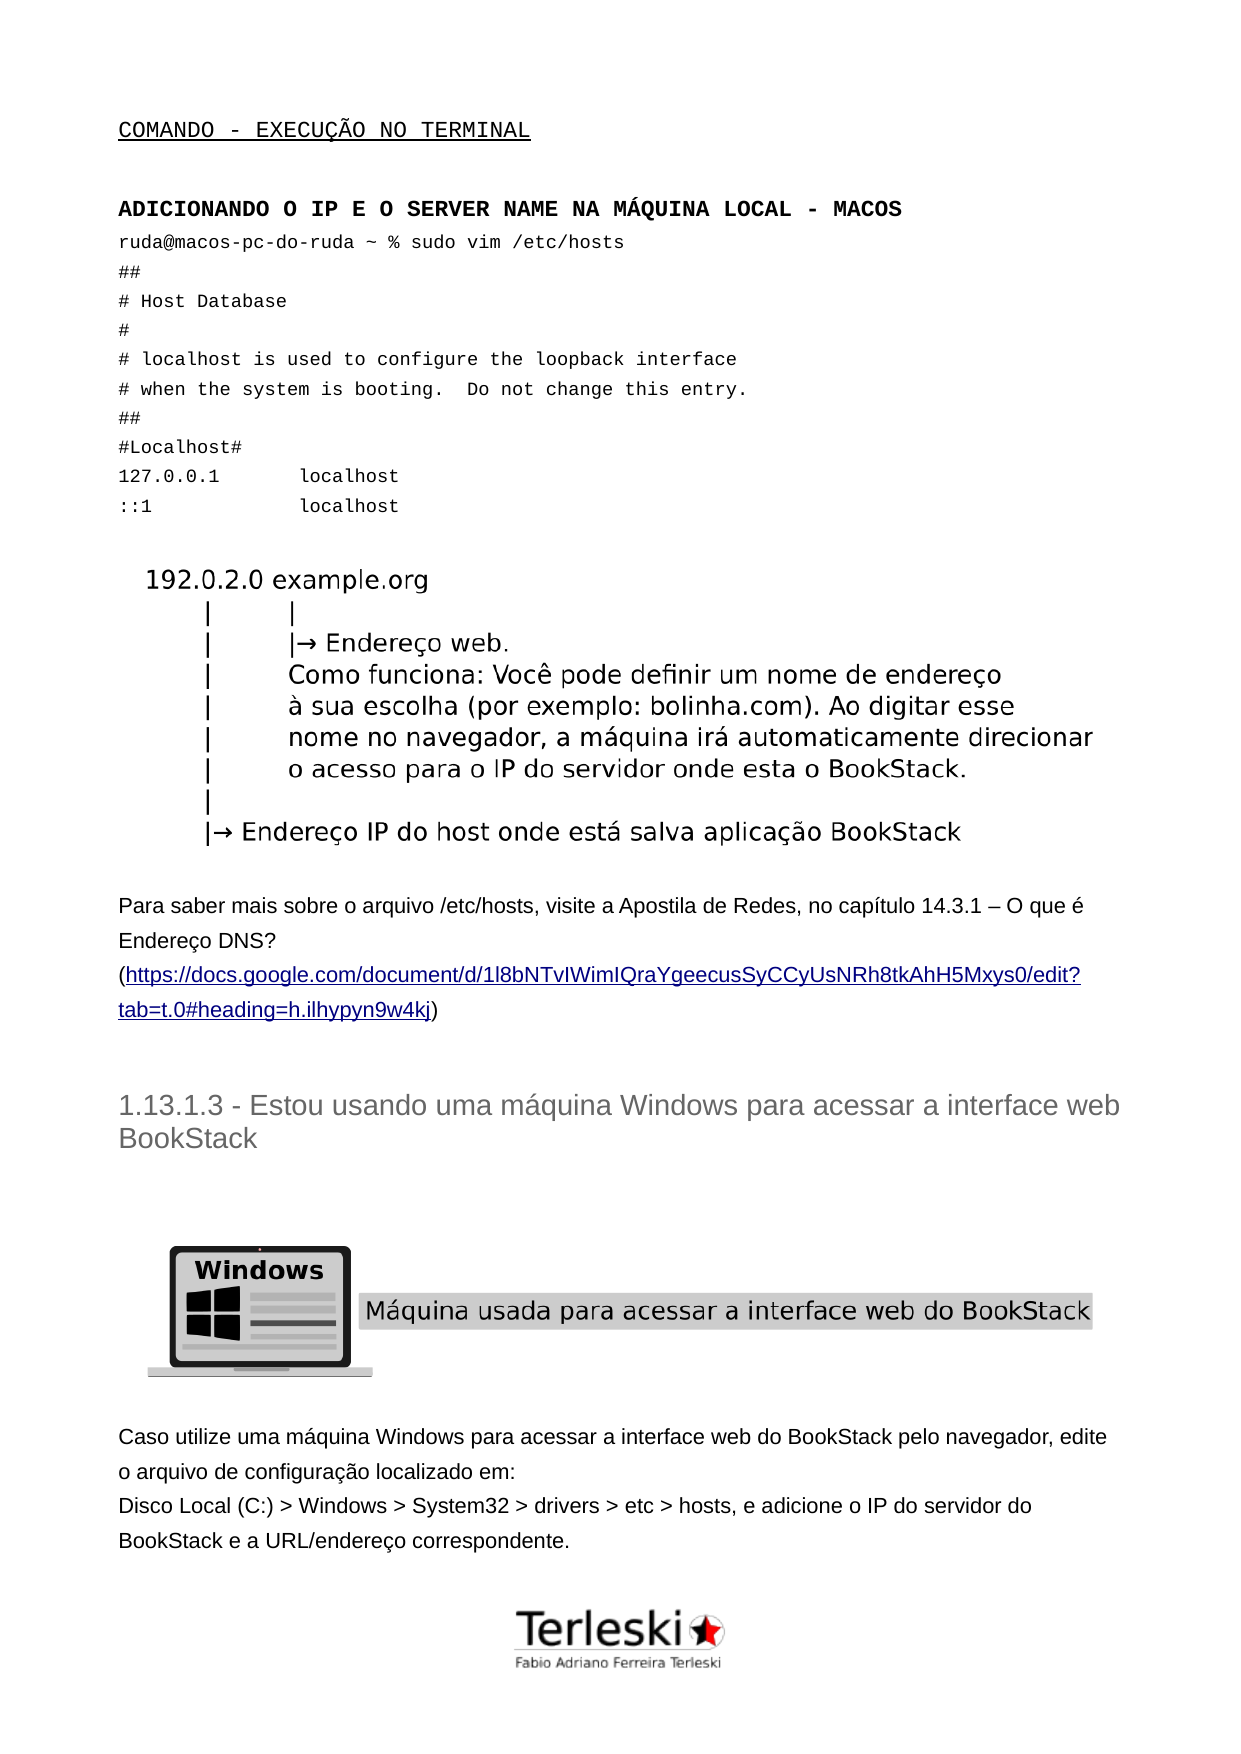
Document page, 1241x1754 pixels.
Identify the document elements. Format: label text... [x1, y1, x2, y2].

picture [513, 1607, 727, 1673]
text Para saber mais sobre o arquivo /etc/hosts, visite a Apostila de Redes, no capítulo 14.3.1 – O que é Endereço DNS? [118, 893, 1122, 953]
text ## [118, 409, 1122, 430]
text # [118, 321, 1122, 342]
picture [147, 569, 1093, 846]
text Caso utilize uma máquina Windows para acessar a interface web do BookStack pelo navegador, edite o arquivo de configuração localizado em: [118, 1424, 1122, 1484]
text COMANDO - EXECUÇÃO NO TERMINAL [118, 118, 1122, 144]
text ## [118, 262, 1122, 284]
text Disco Local (C:) > Windows > System32 > drivers > etc > hosts, e adicione o IP do servidor do BookStack e a URL/endereço correspondente. [118, 1493, 1122, 1553]
text ruda@macos-pc-do-ruda ~ % sudo vim /etc/hosts [118, 233, 1122, 254]
text ::1 localhost [118, 497, 1122, 518]
text # localhost is used to configure the loopback interface [118, 350, 1122, 371]
text 127.0.0.1 localhost [118, 467, 1122, 488]
text #Localhost# [118, 438, 1122, 459]
text ADICIONANDO O IP E O SERVER NAME NA MÁQUINA LOCAL - MACOS [118, 197, 1122, 223]
subtitle 1.13.1.3 - Estou usando uma máquina Windows para acessar a interface web BookStack [118, 1088, 1122, 1155]
picture [147, 1167, 1093, 1377]
text # Host Database [118, 292, 1122, 313]
text (https://docs.google.com/document/d/1l8bNTvIWimIQraYgeecusSyCCyUsNRh8tkAhH5Mxys0/edit?tab=t.0#heading=h.ilhypyn9w4kj) [118, 962, 1122, 1022]
text # when the system is booting. Do not change this entry. [118, 379, 1122, 401]
